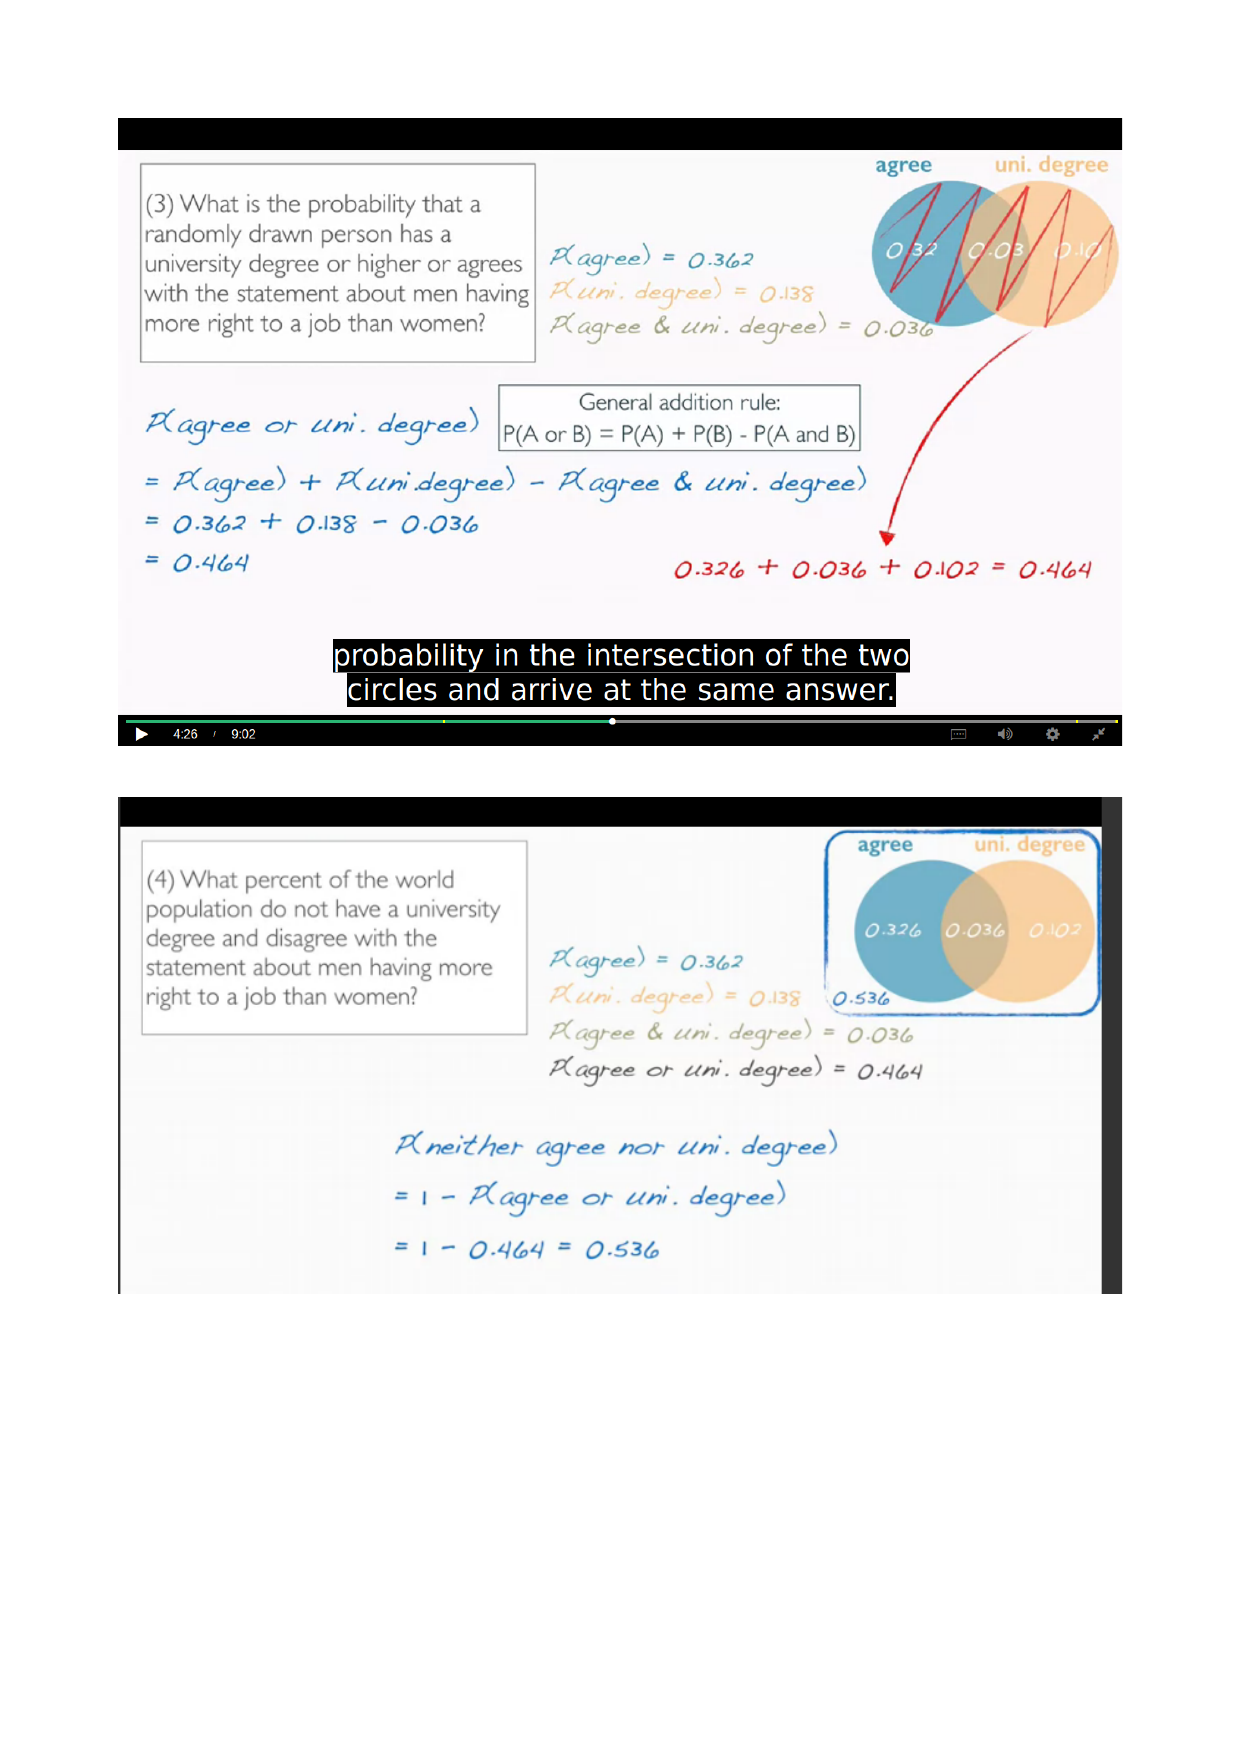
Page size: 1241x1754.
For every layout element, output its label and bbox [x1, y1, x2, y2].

picture [118, 118, 1123, 746]
picture [118, 797, 1123, 1294]
